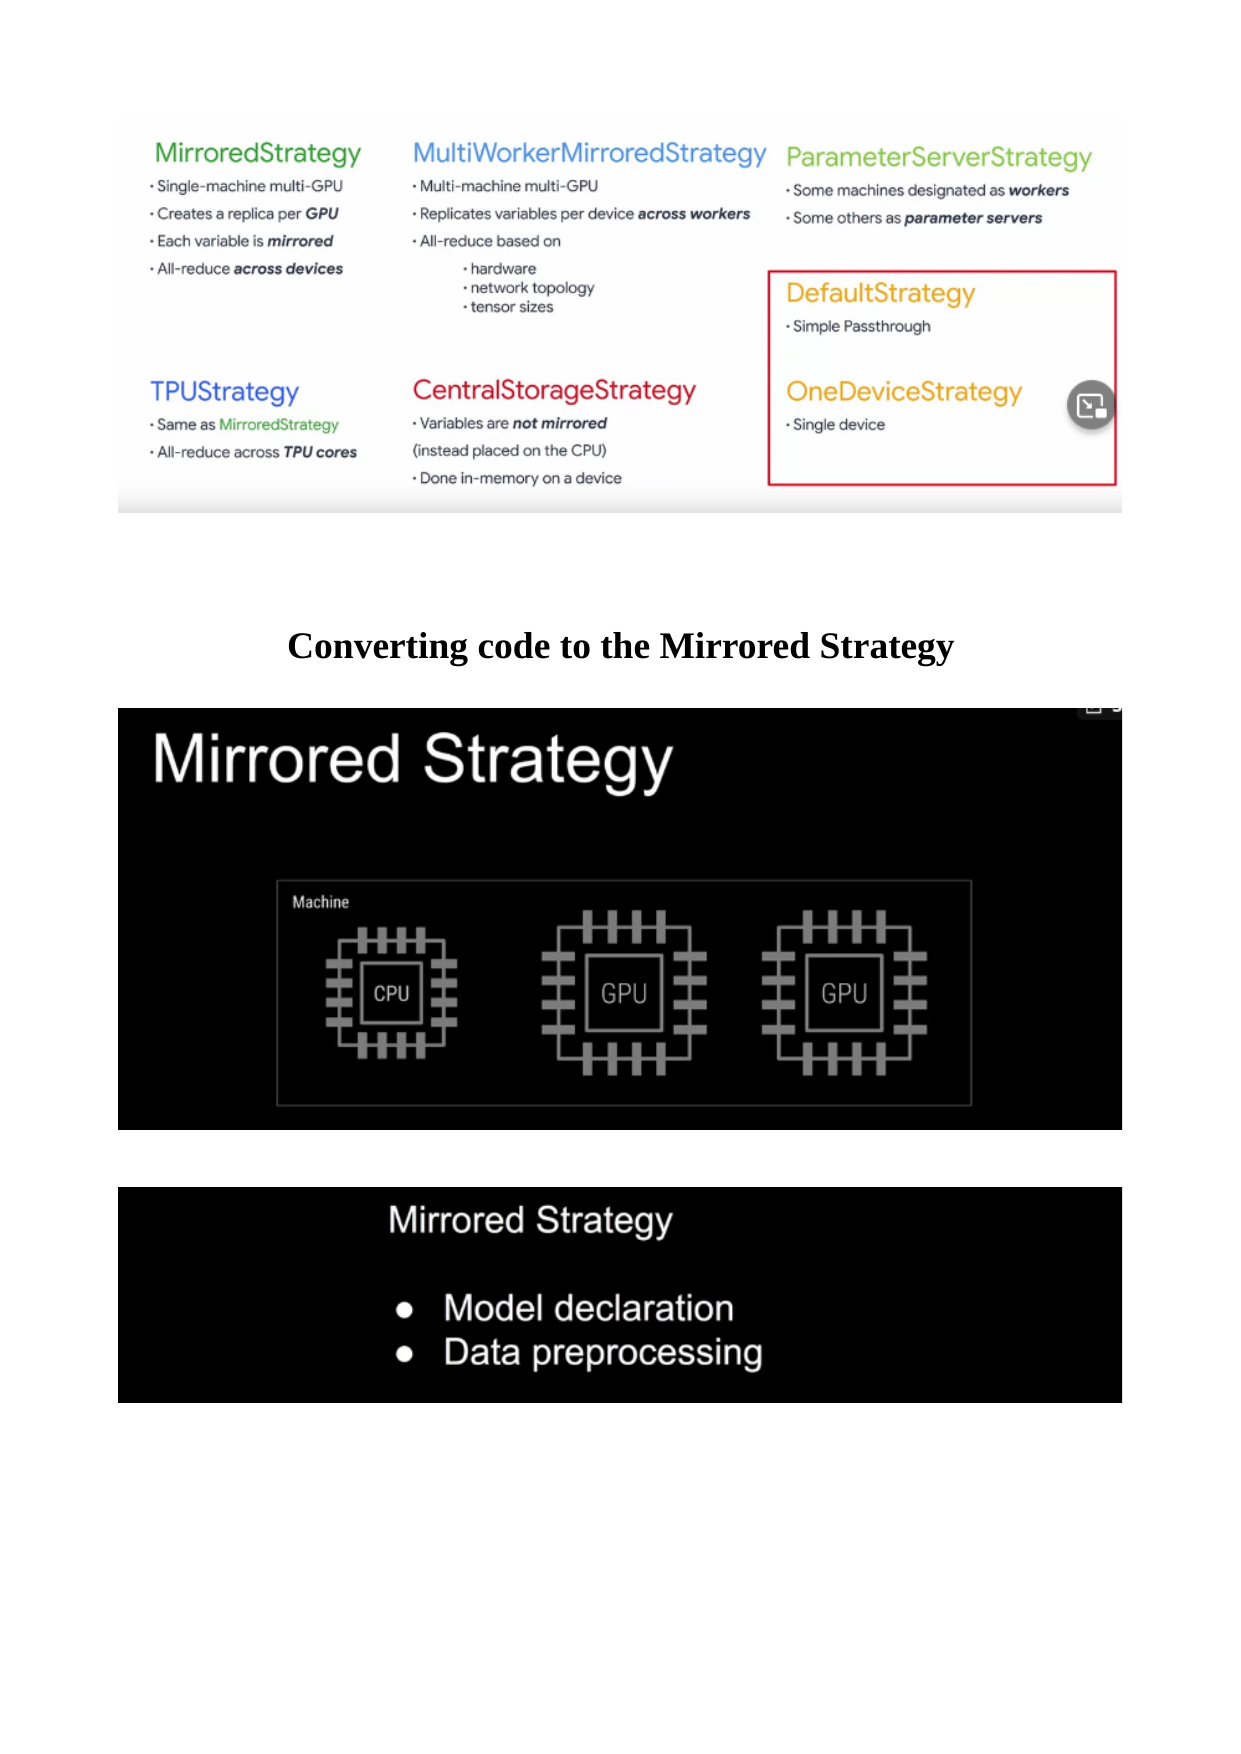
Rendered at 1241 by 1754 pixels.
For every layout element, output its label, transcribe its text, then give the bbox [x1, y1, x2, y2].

picture [118, 1187, 1123, 1403]
picture [118, 118, 1123, 513]
picture [118, 708, 1123, 1130]
subtitle Converting code to the Mirrored Strategy [118, 624, 1122, 667]
